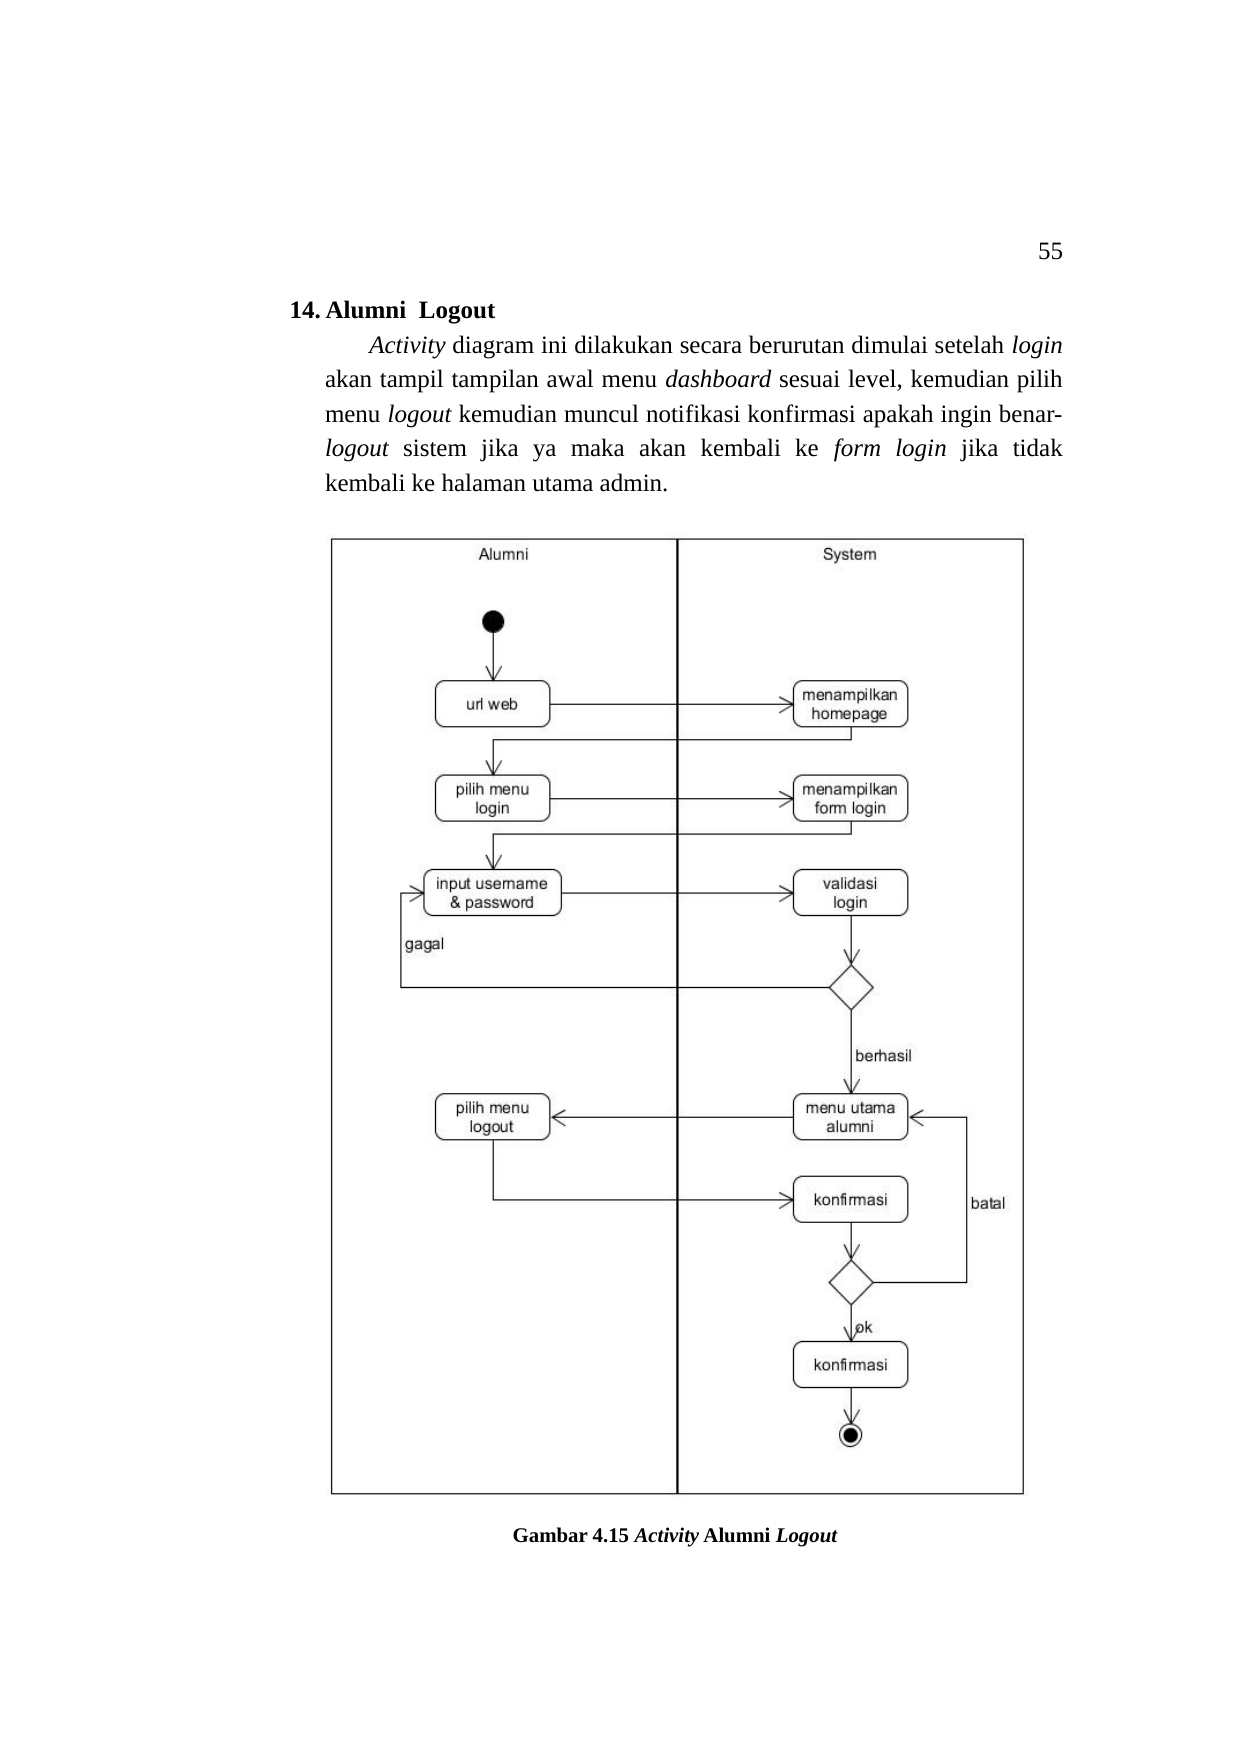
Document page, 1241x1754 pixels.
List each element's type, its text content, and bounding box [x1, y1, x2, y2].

text 14. Alumni Logout [289, 295, 1063, 324]
text Gambar 4.15 Activity Alumni Logout [308, 1518, 1046, 1547]
picture [308, 515, 1047, 1518]
text Activity diagram ini dilakukan secara berurutan dimulai setelah login akan tampil tampilan awal menu dashboard sesuai level, kemudian pilih menu logout kemudian muncul notifikasi konfirmasi apakah ingin benar-logout sistem jika ya maka akan kembali ke form login jika tidak kembali ke halaman utama admin. [325, 330, 1063, 496]
